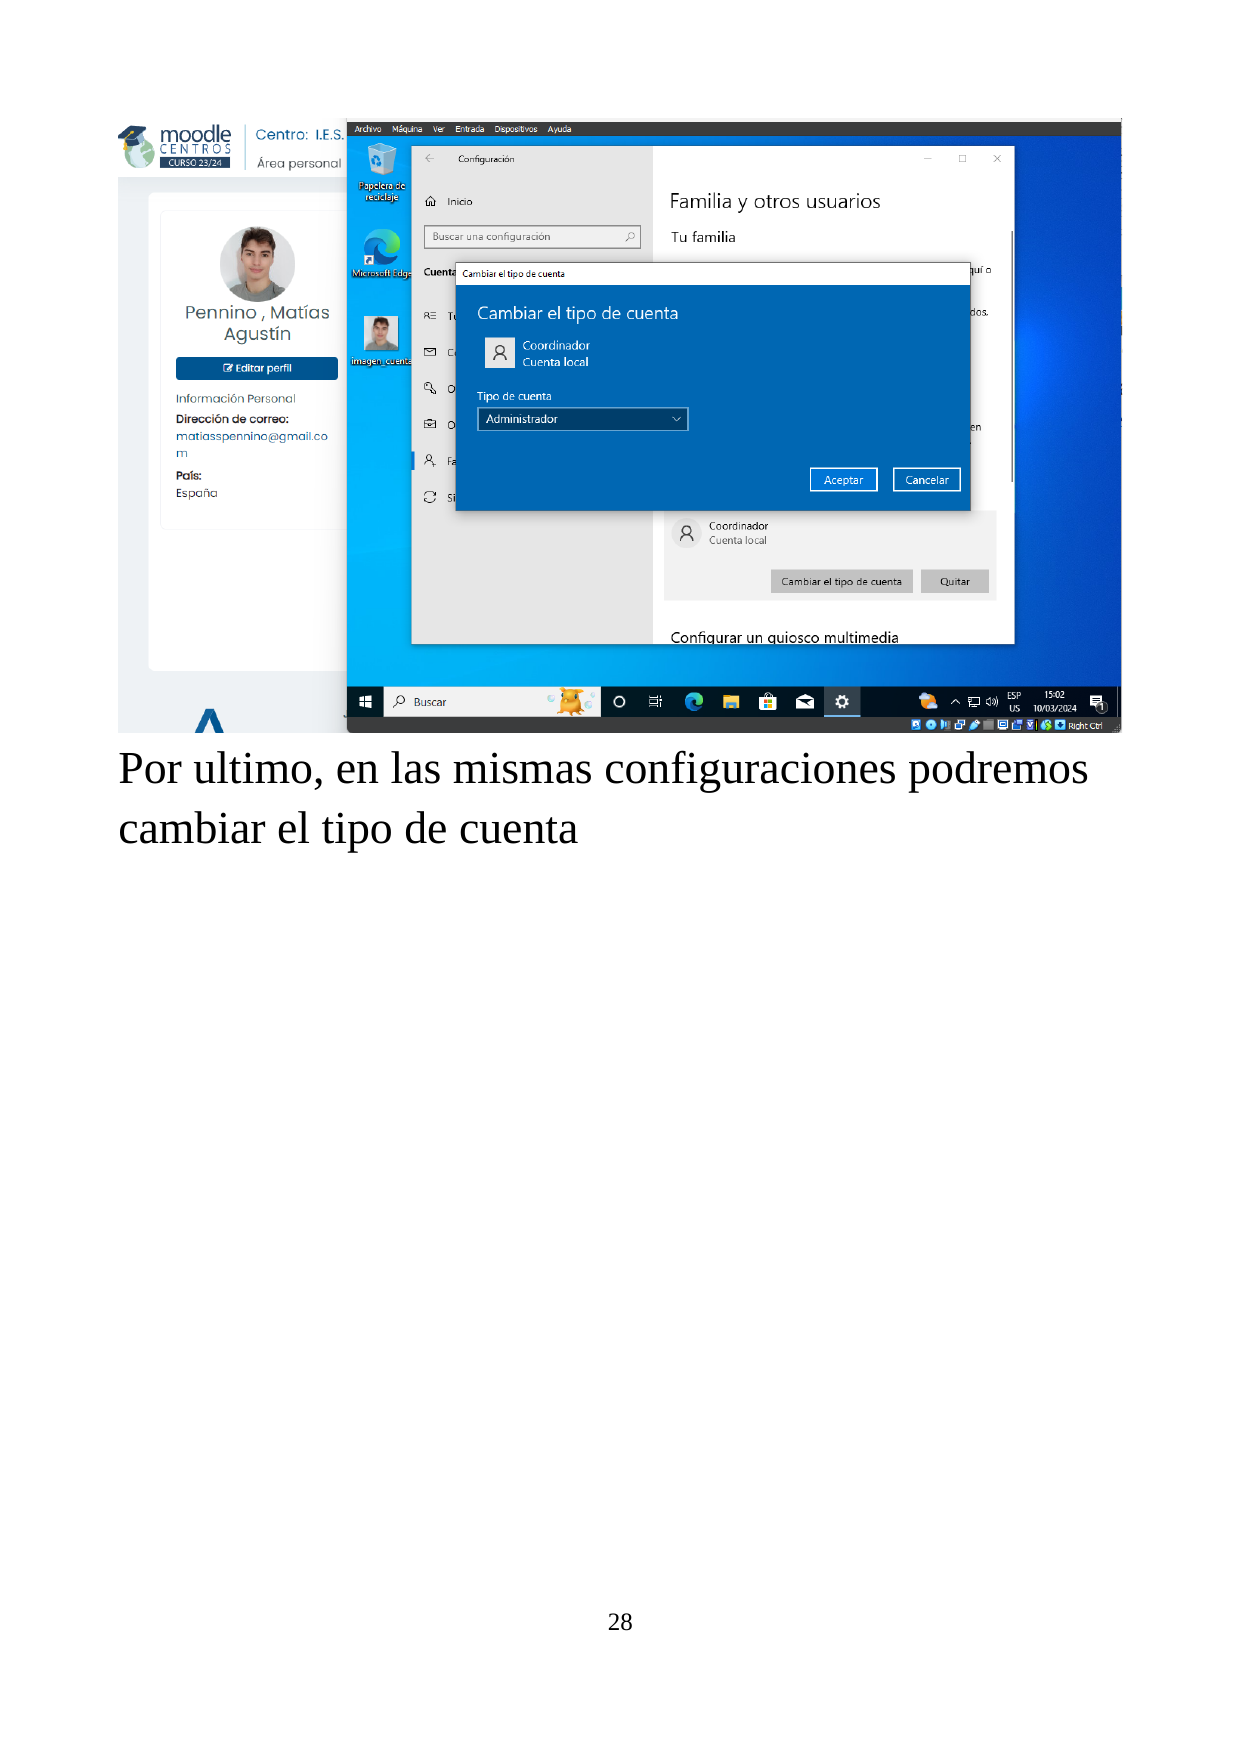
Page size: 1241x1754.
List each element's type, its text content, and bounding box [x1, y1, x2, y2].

picture [118, 118, 1123, 733]
text Por ultimo, en las mismas configuraciones podremos cambiar el tipo de cuenta [118, 733, 1122, 853]
